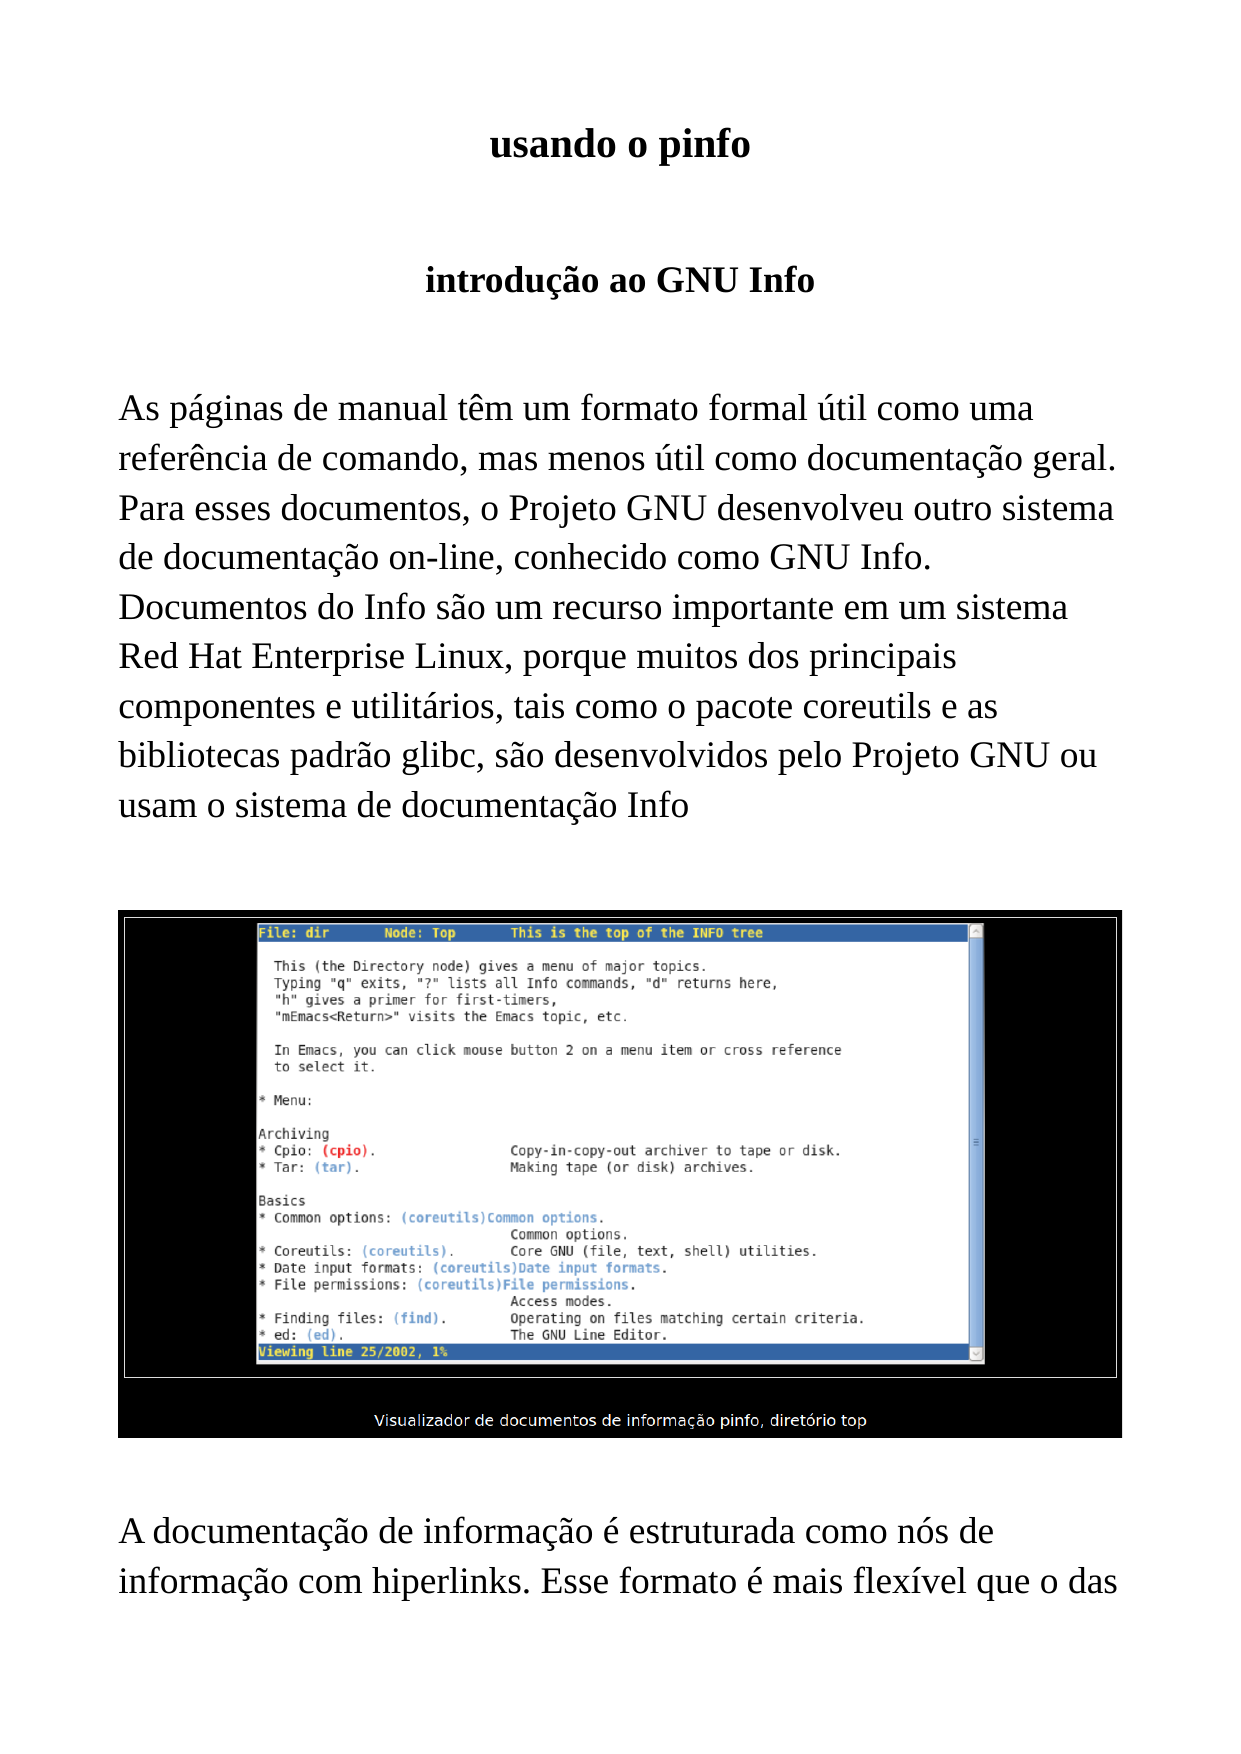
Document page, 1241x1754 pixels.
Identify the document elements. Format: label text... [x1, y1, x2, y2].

text As páginas de manual têm um formato formal útil como uma referência de comando, mas menos útil como documentação geral. Para esses documentos, o Projeto GNU desenvolveu outro sistema de documentação on-line, conhecido como GNU Info. Documentos do Info são um recurso importante em um sistema Red Hat Enterprise Linux, porque muitos dos principais componentes e utilitários, tais como o pacote coreutils e as bibliotecas padrão glibc, são desenvolvidos pelo Projeto GNU ou usam o sistema de documentação Info [118, 386, 1122, 826]
text introdução ao GNU Info [118, 257, 1122, 301]
text usando o pinfo [118, 118, 1122, 166]
picture [118, 910, 1123, 1438]
text A documentação de informação é estruturada como nós de informação com hiperlinks. Esse formato é mais flexível que o das [118, 1508, 1122, 1601]
